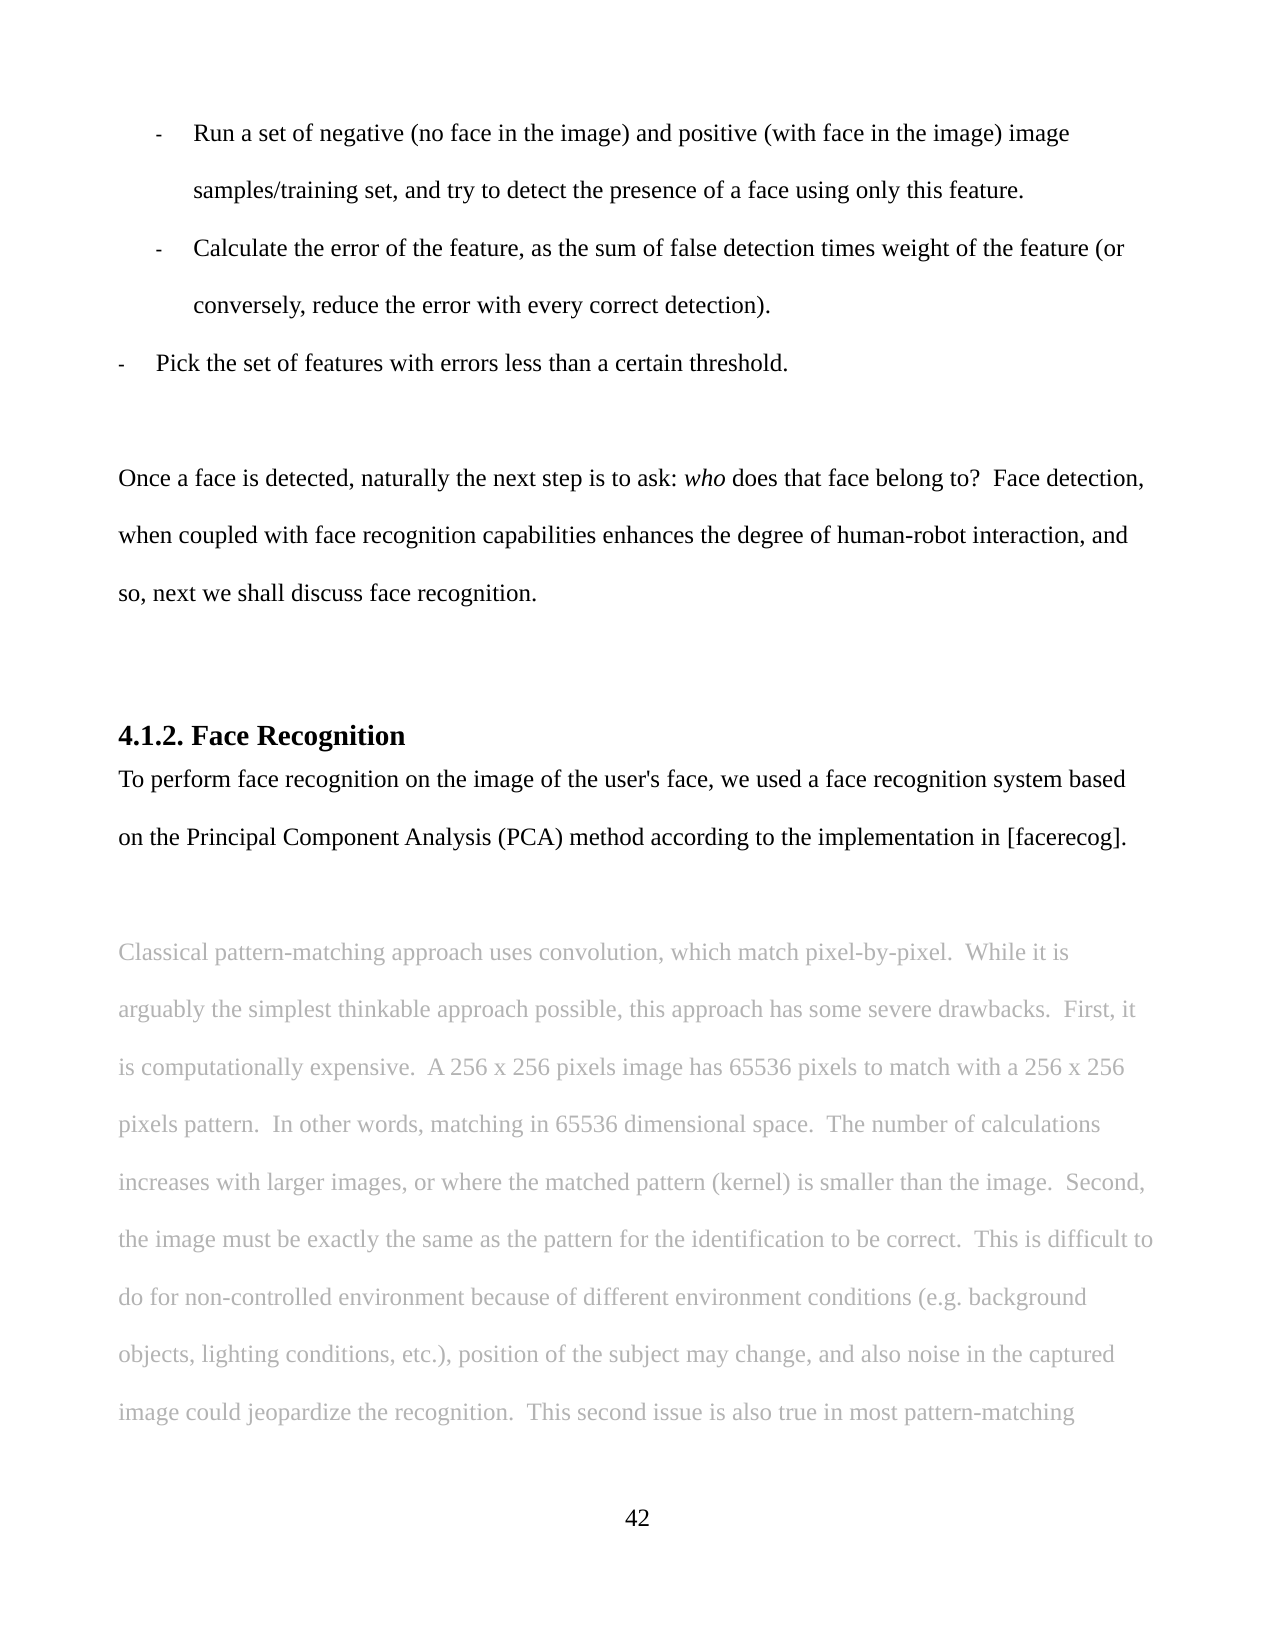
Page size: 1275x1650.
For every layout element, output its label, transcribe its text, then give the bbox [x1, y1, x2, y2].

text To perform face recognition on the image of the user's face, we used a face recognition system based on the Principal Component Analysis (PCA) method according to the implementation in [facerecog]. [118, 764, 1157, 850]
text Classical pattern-matching approach uses convolution, which match pixel-by-pixel. While it is arguably the simplest thinkable approach possible, this approach has some severe drawbacks. First, it is computationally expensive. A 256 x 256 pixels image has 65536 pixels to match with a 256 x 256 pixels pattern. In other words, matching in 65536 dimensional space. The number of calculations increases with larger images, or where the matched pattern (kernel) is smaller than the image. Second, the image must be exactly the same as the pattern for the identification to be correct. This is difficult to do for non-controlled environment because of different environment conditions (e.g. background objects, lighting conditions, etc.), position of the subject may change, and also noise in the captured image could jeopardize the recognition. This second issue is also true in most pattern-matching [118, 937, 1157, 1425]
list Run a set of negative (no face in the image) and positive (with face in the image) image samples/training set, and try to detect the presence of a face using only this feature. [156, 118, 1157, 204]
subtitle 4.1.2. Face Recognition [118, 718, 1157, 752]
text Once a face is detected, naturally the next step is to ask: who does that face belong to? Face detection, when coupled with face recognition capabilities enhances the degree of human-robot interaction, and so, next we shall discuss face recognition. [118, 463, 1157, 607]
list Calculate the error of the feature, as the sum of false detection times weight of the feature (or conversely, reduce the error with every correct detection). [156, 233, 1157, 319]
list Pick the set of features with errors less than a certain threshold. [118, 348, 1157, 377]
